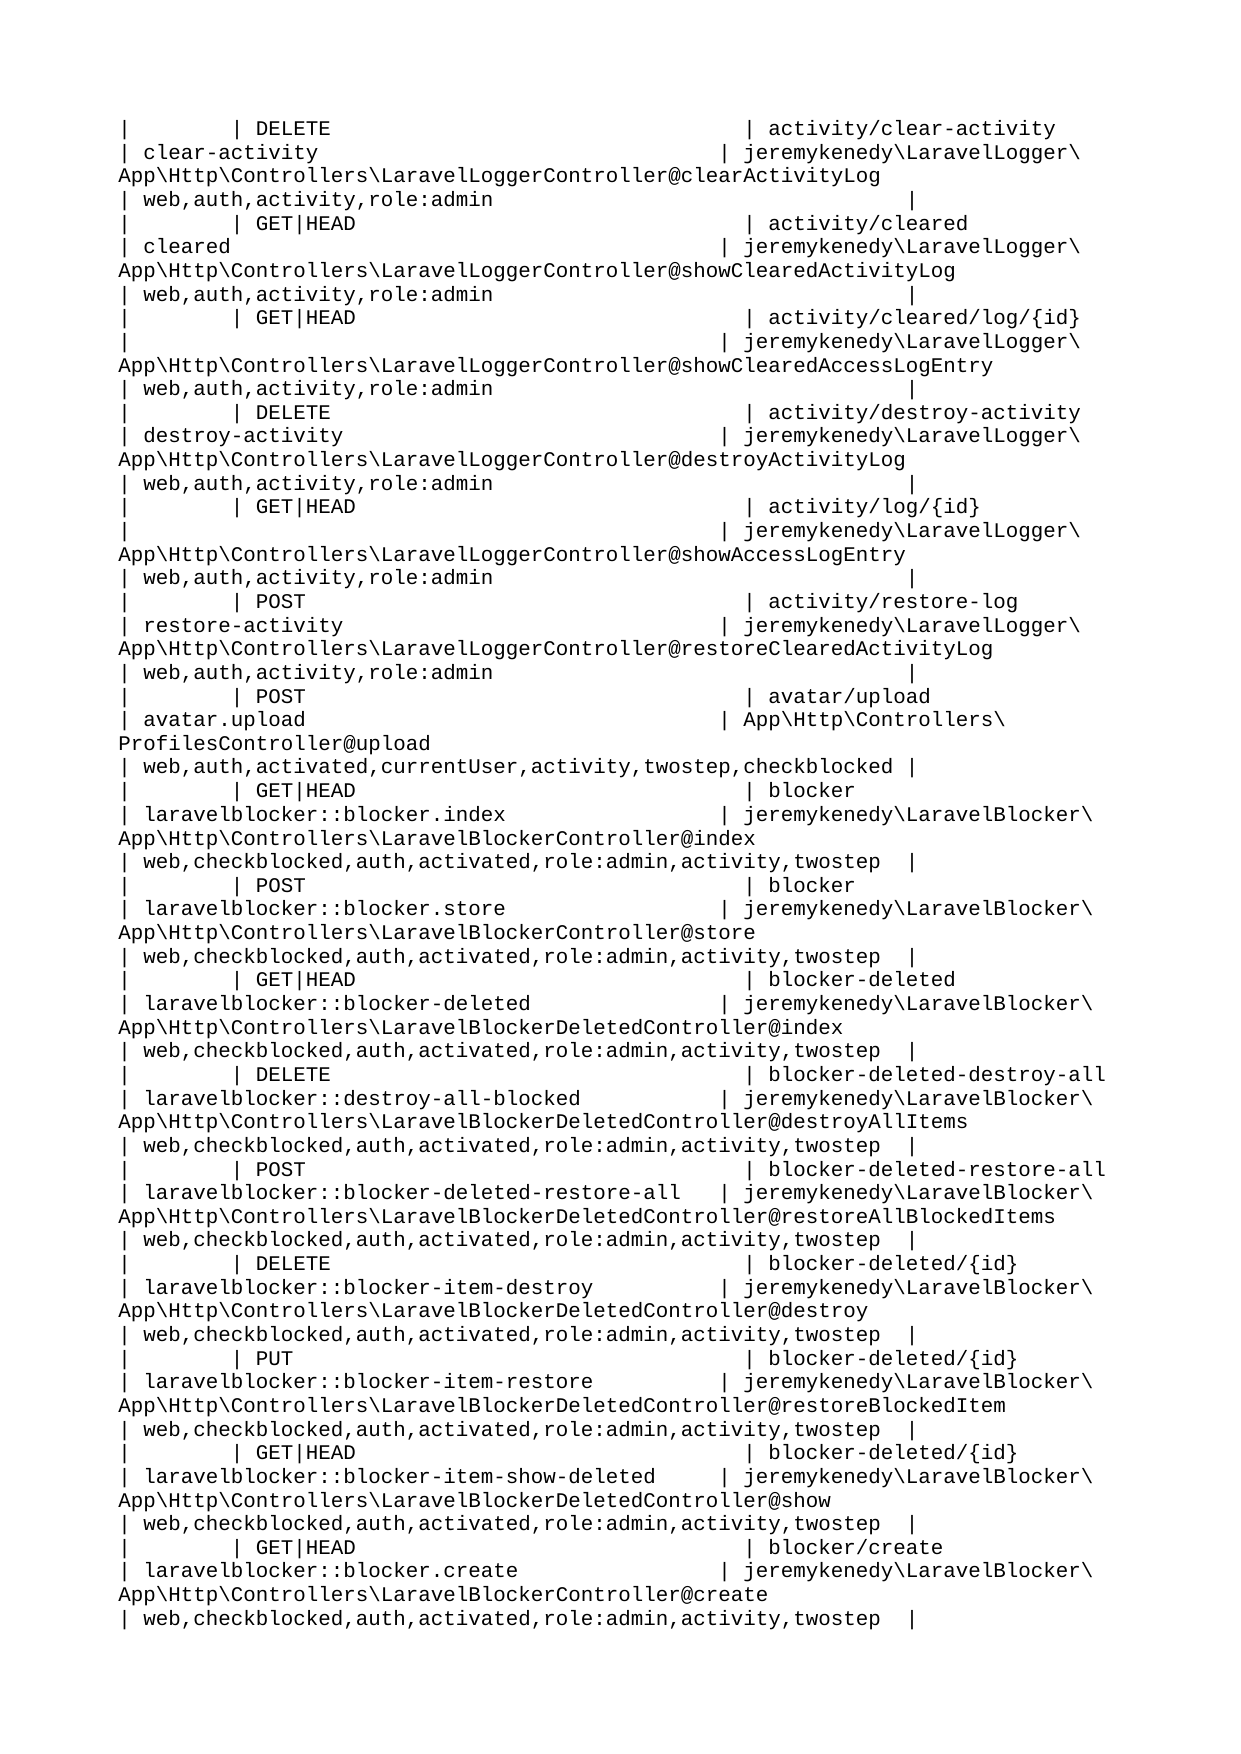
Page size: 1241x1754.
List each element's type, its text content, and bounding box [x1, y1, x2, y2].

text | | GET|HEAD | activity/cleared/log/{id} | | jeremykenedy\LaravelLogger\App\Http\Controllers\LaravelLoggerController@showClearedAccessLogEntry | web,auth,activity,role:admin | [118, 307, 1122, 402]
text | | GET|HEAD | blocker-deleted/{id} | laravelblocker::blocker-item-show-deleted | jeremykenedy\LaravelBlocker\App\Http\Controllers\LaravelBlockerDeletedController@show | web,checkblocked,auth,activated,role:admin,activity,twostep | [118, 1442, 1122, 1537]
text | | GET|HEAD | activity/log/{id} | | jeremykenedy\LaravelLogger\App\Http\Controllers\LaravelLoggerController@showAccessLogEntry | web,auth,activity,role:admin | [118, 496, 1122, 591]
text | | DELETE | activity/clear-activity | clear-activity | jeremykenedy\LaravelLogger\App\Http\Controllers\LaravelLoggerController@clearActivityLog | web,auth,activity,role:admin | [118, 118, 1122, 213]
text | | PUT | blocker-deleted/{id} | laravelblocker::blocker-item-restore | jeremykenedy\LaravelBlocker\App\Http\Controllers\LaravelBlockerDeletedController@restoreBlockedItem | web,checkblocked,auth,activated,role:admin,activity,twostep | [118, 1348, 1122, 1442]
text | | DELETE | activity/destroy-activity | destroy-activity | jeremykenedy\LaravelLogger\App\Http\Controllers\LaravelLoggerController@destroyActivityLog | web,auth,activity,role:admin | [118, 402, 1122, 496]
text | | POST | activity/restore-log | restore-activity | jeremykenedy\LaravelLogger\App\Http\Controllers\LaravelLoggerController@restoreClearedActivityLog | web,auth,activity,role:admin | [118, 591, 1122, 686]
text | | GET|HEAD | activity/cleared | cleared | jeremykenedy\LaravelLogger\App\Http\Controllers\LaravelLoggerController@showClearedActivityLog | web,auth,activity,role:admin | [118, 213, 1122, 307]
text | | GET|HEAD | blocker-deleted | laravelblocker::blocker-deleted | jeremykenedy\LaravelBlocker\App\Http\Controllers\LaravelBlockerDeletedController@index | web,checkblocked,auth,activated,role:admin,activity,twostep | [118, 969, 1122, 1064]
text | | POST | blocker-deleted-restore-all | laravelblocker::blocker-deleted-restore-all | jeremykenedy\LaravelBlocker\App\Http\Controllers\LaravelBlockerDeletedController@restoreAllBlockedItems | web,checkblocked,auth,activated,role:admin,activity,twostep | [118, 1158, 1122, 1253]
text | | POST | avatar/upload | avatar.upload | App\Http\Controllers\ProfilesController@upload | web,auth,activated,currentUser,activity,twostep,checkblocked | [118, 686, 1122, 780]
text | | GET|HEAD | blocker | laravelblocker::blocker.index | jeremykenedy\LaravelBlocker\App\Http\Controllers\LaravelBlockerController@index | web,checkblocked,auth,activated,role:admin,activity,twostep | [118, 780, 1122, 875]
text | | DELETE | blocker-deleted/{id} | laravelblocker::blocker-item-destroy | jeremykenedy\LaravelBlocker\App\Http\Controllers\LaravelBlockerDeletedController@destroy | web,checkblocked,auth,activated,role:admin,activity,twostep | [118, 1253, 1122, 1348]
text | | GET|HEAD | blocker/create | laravelblocker::blocker.create | jeremykenedy\LaravelBlocker\App\Http\Controllers\LaravelBlockerController@create | web,checkblocked,auth,activated,role:admin,activity,twostep | [118, 1537, 1122, 1631]
text | | DELETE | blocker-deleted-destroy-all | laravelblocker::destroy-all-blocked | jeremykenedy\LaravelBlocker\App\Http\Controllers\LaravelBlockerDeletedController@destroyAllItems | web,checkblocked,auth,activated,role:admin,activity,twostep | [118, 1064, 1122, 1158]
text | | POST | blocker | laravelblocker::blocker.store | jeremykenedy\LaravelBlocker\App\Http\Controllers\LaravelBlockerController@store | web,checkblocked,auth,activated,role:admin,activity,twostep | [118, 875, 1122, 969]
